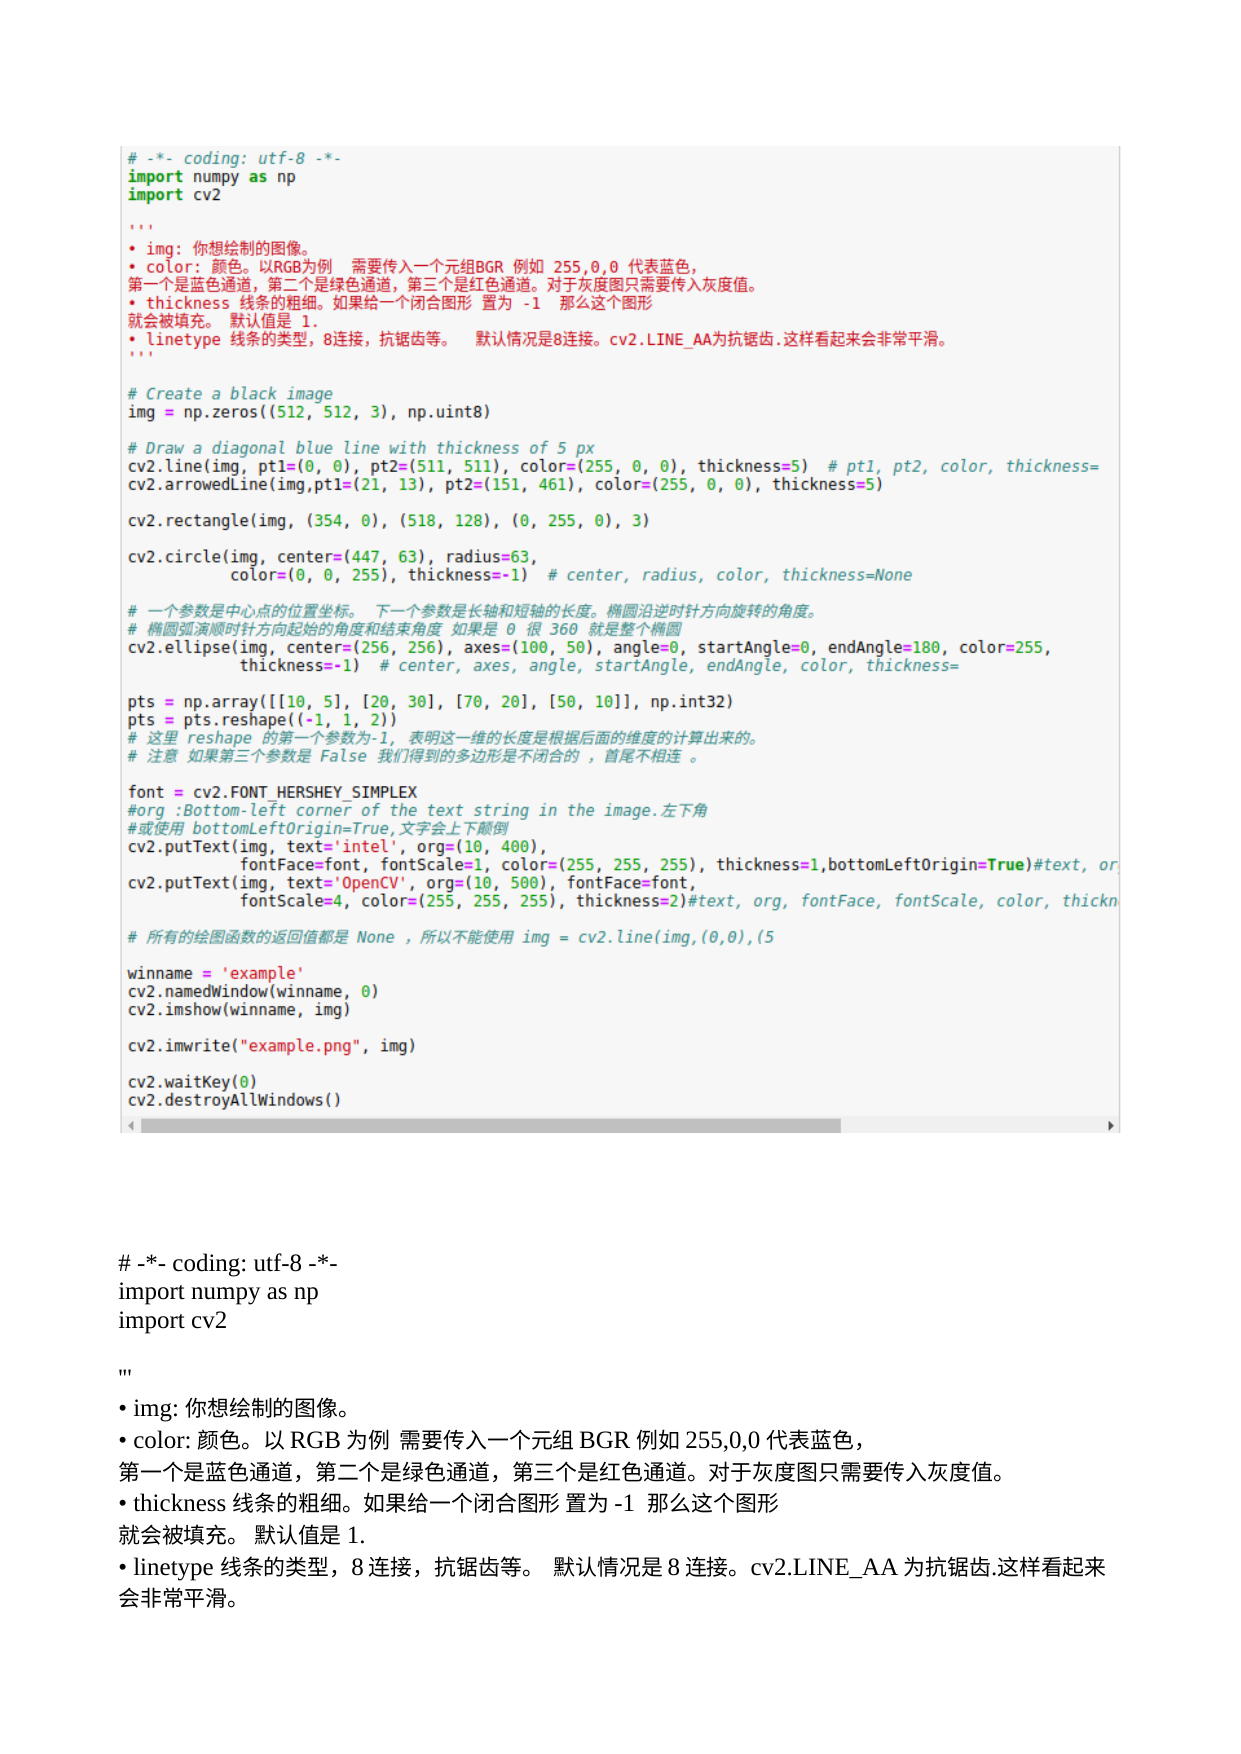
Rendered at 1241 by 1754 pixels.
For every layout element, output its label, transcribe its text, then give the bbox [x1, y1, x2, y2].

text import cv2 [118, 1305, 1122, 1334]
text 就会被填充。 默认值是 1. [118, 1518, 1122, 1550]
text ''' [118, 1363, 1122, 1391]
text • color: 颜色。以RGB为例 需要传入一个元组BGR 例如 255,0,0 代表蓝色， [118, 1423, 1122, 1455]
text • linetype 线条的类型，8连接，抗锯齿等。 默认情况是8连接。cv2.LINE_AA为抗锯齿.这样看起来会非常平滑。 [118, 1550, 1122, 1613]
text # -*- coding: utf-8 -*- [118, 1248, 1122, 1276]
text import numpy as np [118, 1276, 1122, 1305]
text • thickness 线条的粗细。如果给一个闭合图形 置为 -1 那么这个图形 [118, 1486, 1122, 1518]
text 第一个是蓝色通道，第二个是绿色通道，第三个是红色通道。对于灰度图只需要传入灰度值。 [118, 1455, 1122, 1486]
text • img: 你想绘制的图像。 [118, 1391, 1122, 1423]
picture [118, 146, 1123, 1133]
